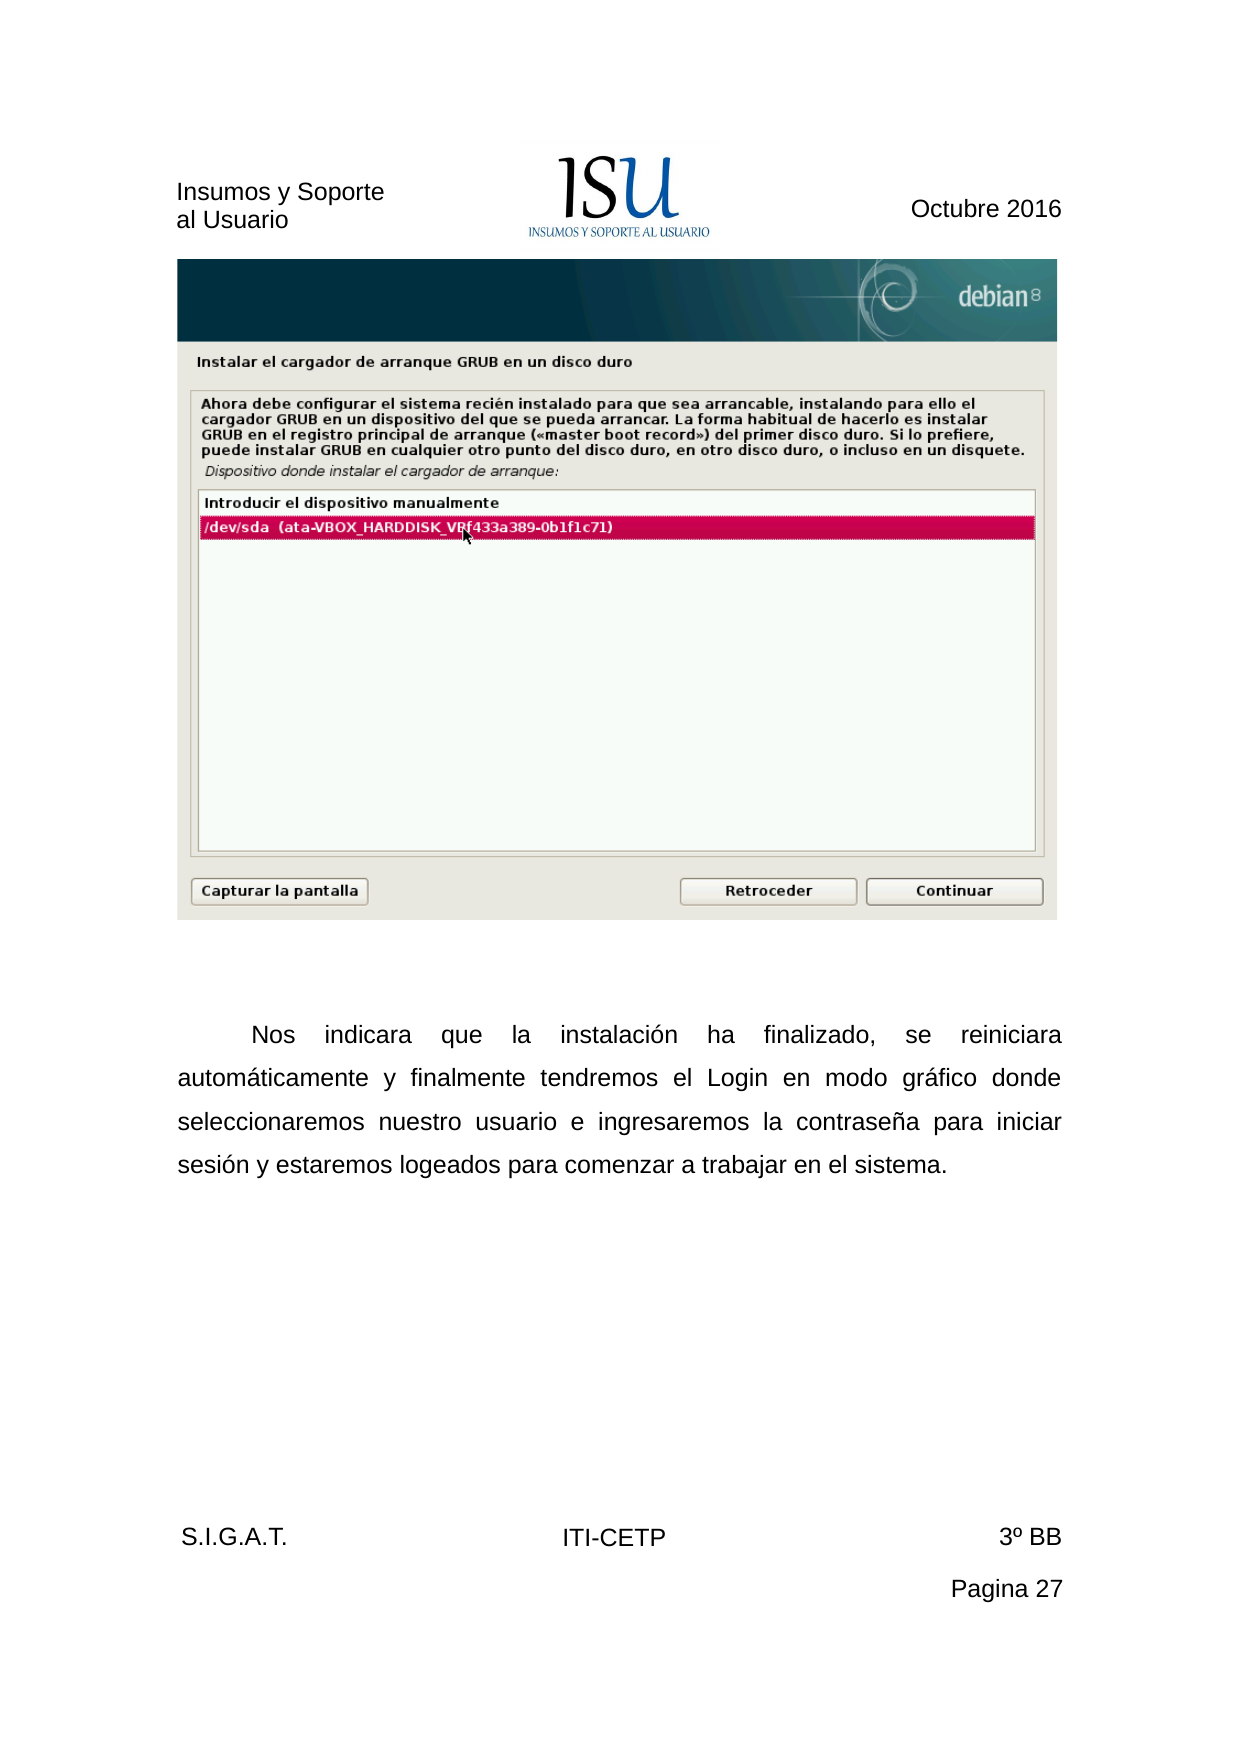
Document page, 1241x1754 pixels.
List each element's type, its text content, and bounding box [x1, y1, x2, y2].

picture [177, 259, 1058, 920]
picture [517, 138, 723, 252]
text Nos indicara que la instalación ha finalizado, se reiniciara automáticamente y finalmente tendremos el Login en modo gráfico donde seleccionaremos nuestro usuario e ingresaremos la contraseña para iniciar sesión y estaremos logeados para comenzar a trabajar en el sistema. [177, 1020, 1063, 1178]
